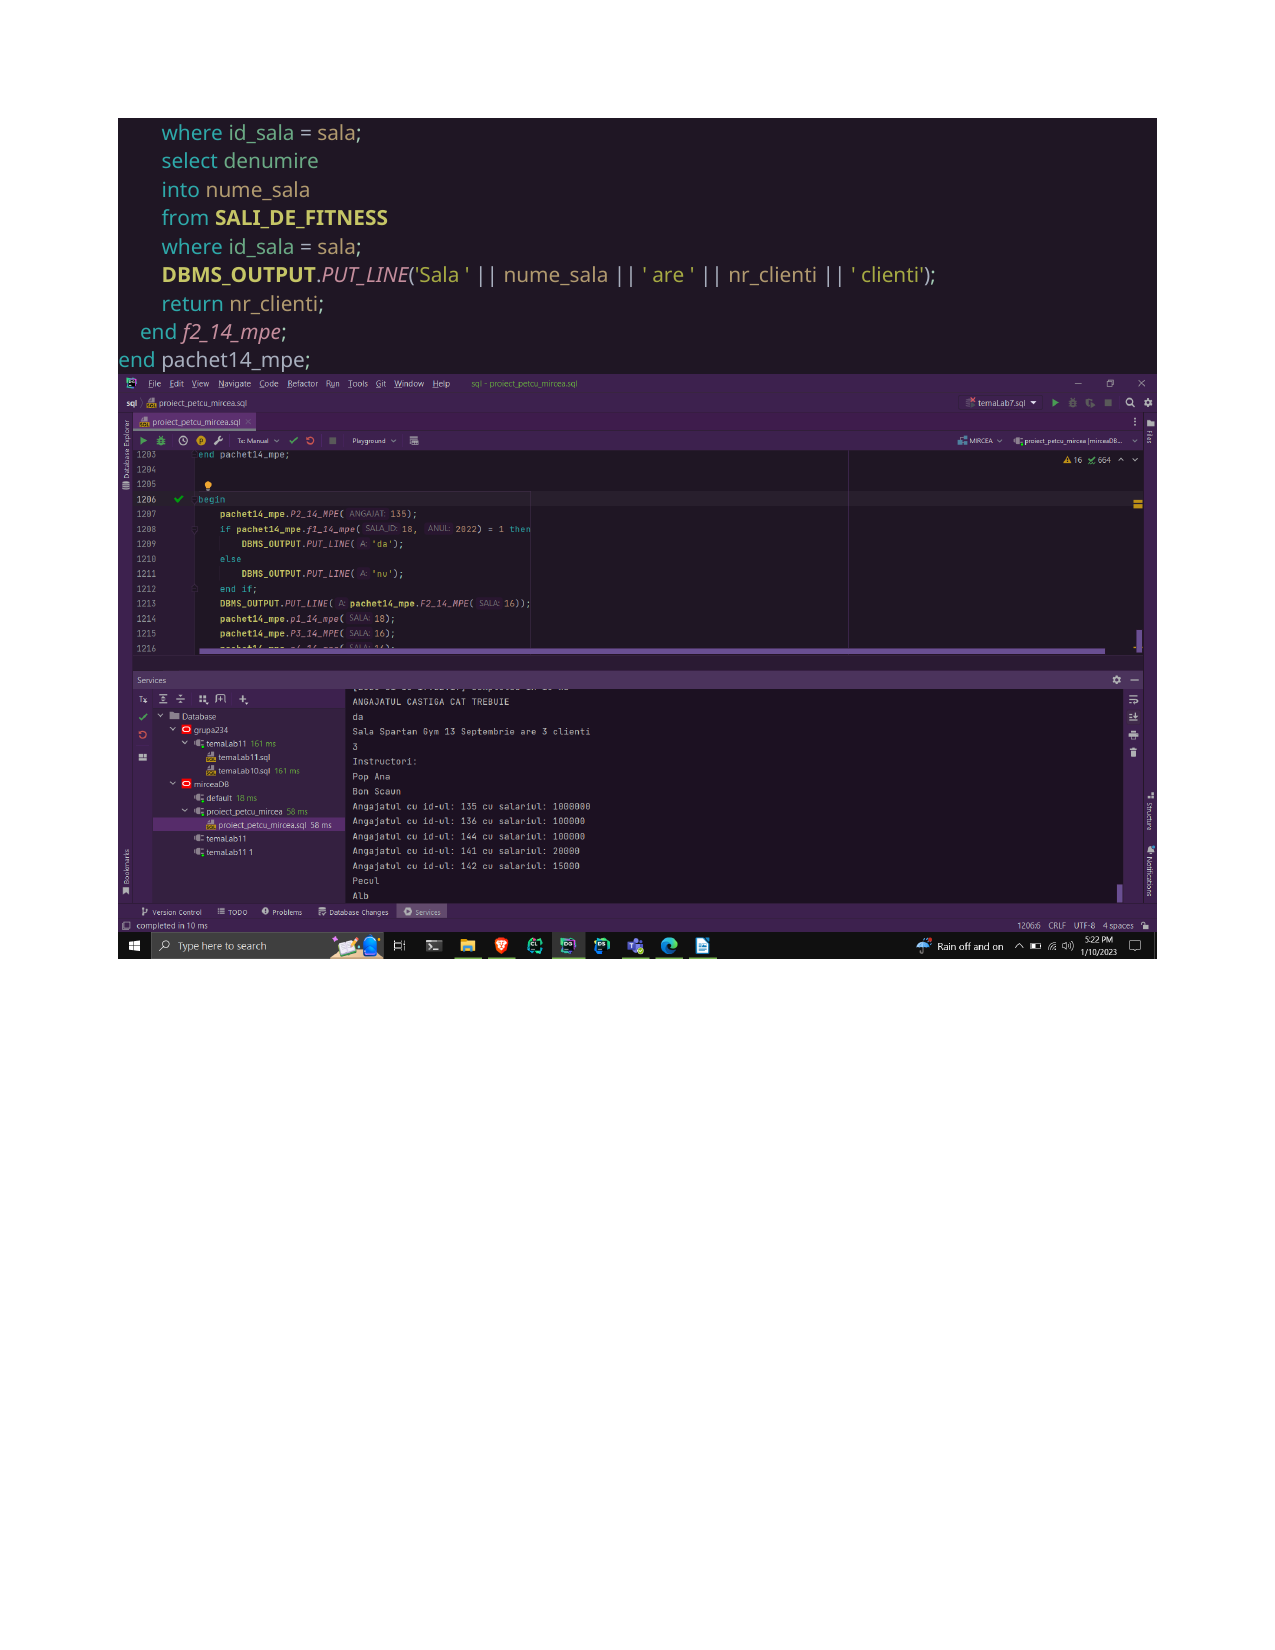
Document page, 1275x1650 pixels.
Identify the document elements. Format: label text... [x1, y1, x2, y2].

picture [118, 374, 1157, 959]
text where id_sala = sala; select denumire into nume_sala from SALI_DE_FITNESS where id_sala = sala; DBMS_OUTPUT.PUT_LINE('Sala ' || nume_sala || ' are ' || nr_clienti || ' clienti'); return nr_clienti; end f2_14_mpe; end pachet14_mpe; [118, 118, 1157, 374]
